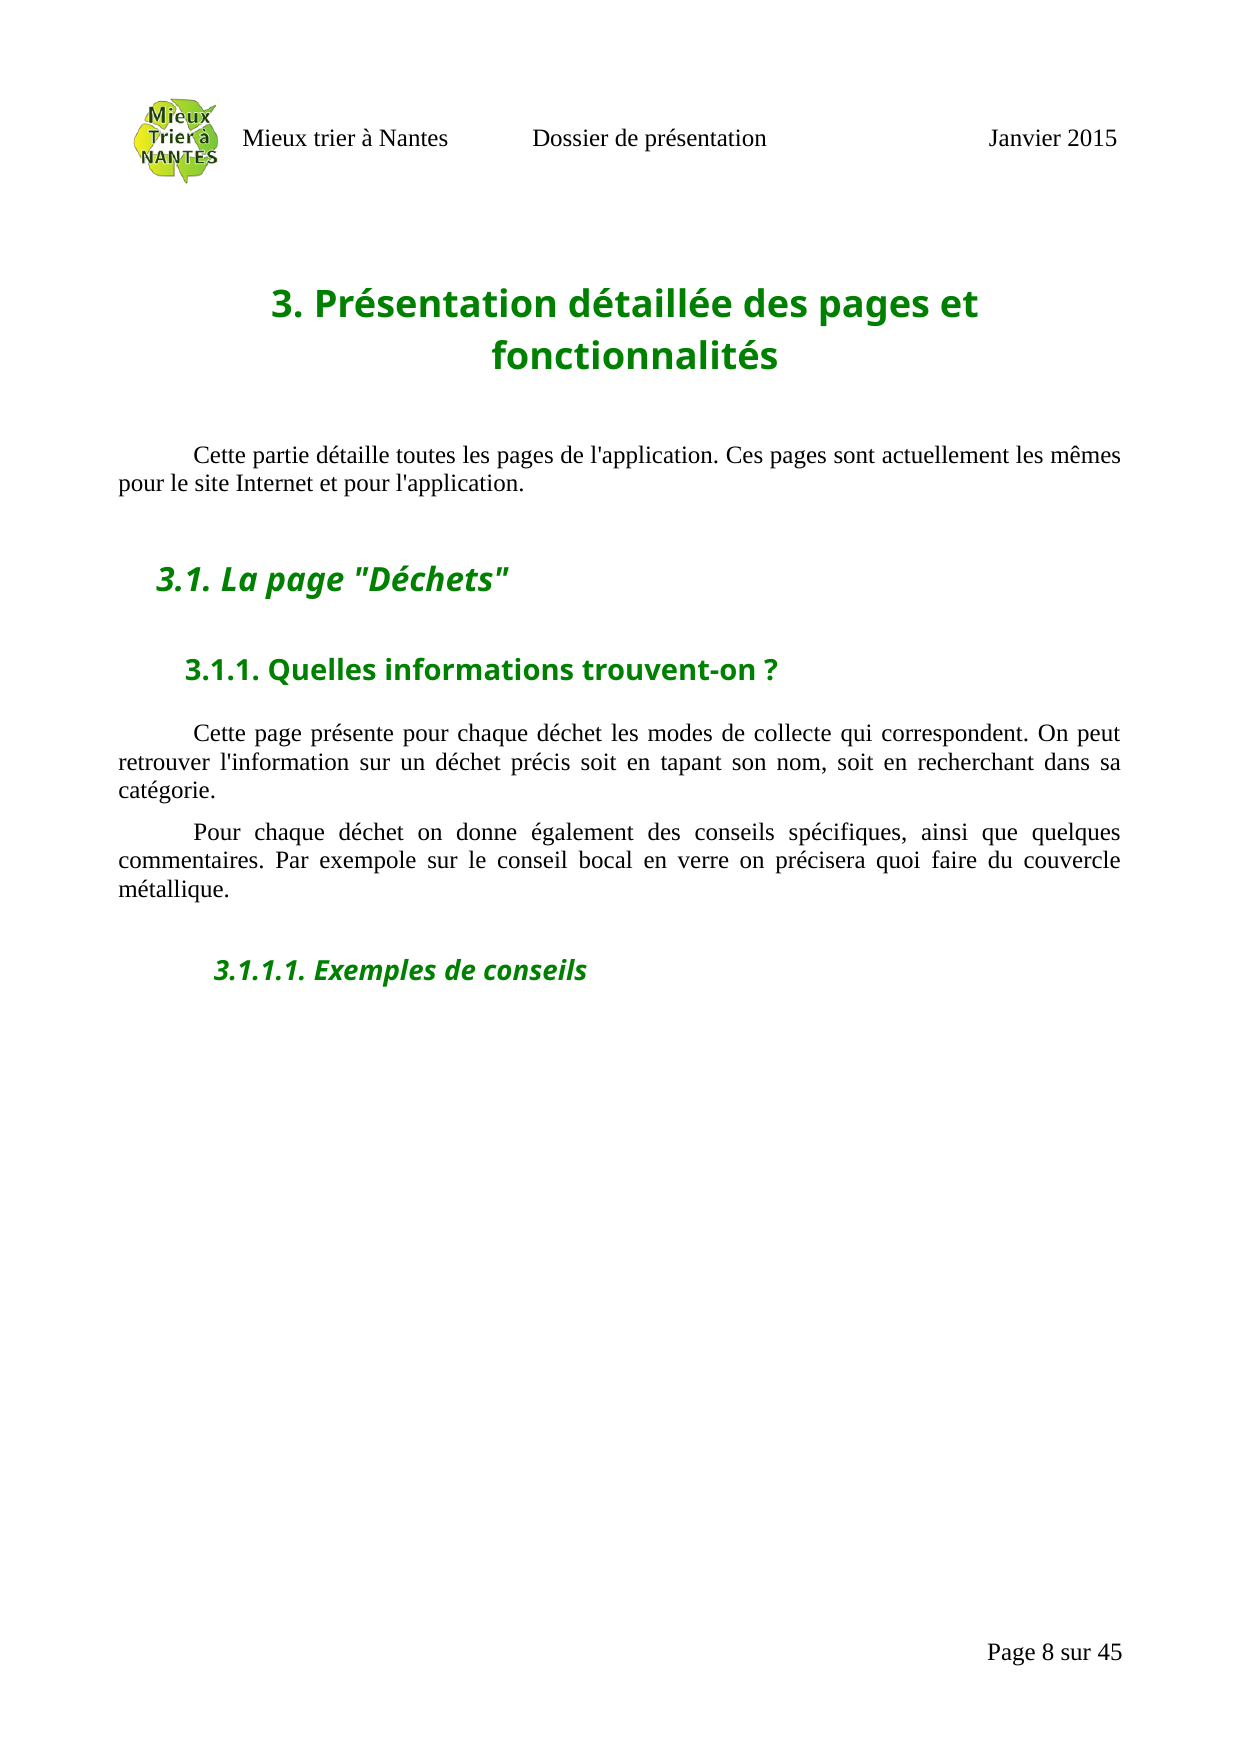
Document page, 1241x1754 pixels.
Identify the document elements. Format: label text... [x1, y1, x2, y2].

text Pour chaque déchet on donne également des conseils spécifiques, ainsi que quelques commentaires. Par exempole sur le conseil bocal en verre on précisera quoi faire du couvercle métallique. [118, 817, 1122, 903]
text Cette partie détaille toutes les pages de l'application. Ces pages sont actuellement les mêmes pour le site Internet et pour l'application. [118, 440, 1122, 497]
subtitle Quelles informations trouvent-on ? [148, 649, 1122, 689]
picture [131, 95, 221, 185]
text Cette page présente pour chaque déchet les modes de collecte qui correspondent. On peut retrouver l'information sur un déchet précis soit en tapant son nom, soit en recherchant dans sa catégorie. [118, 718, 1122, 804]
subtitle Exemples de conseils [148, 950, 1122, 988]
subtitle La page "Déchets" [148, 556, 1122, 602]
subtitle Présentation détaillée des pages et fonctionnalités [118, 277, 1122, 381]
